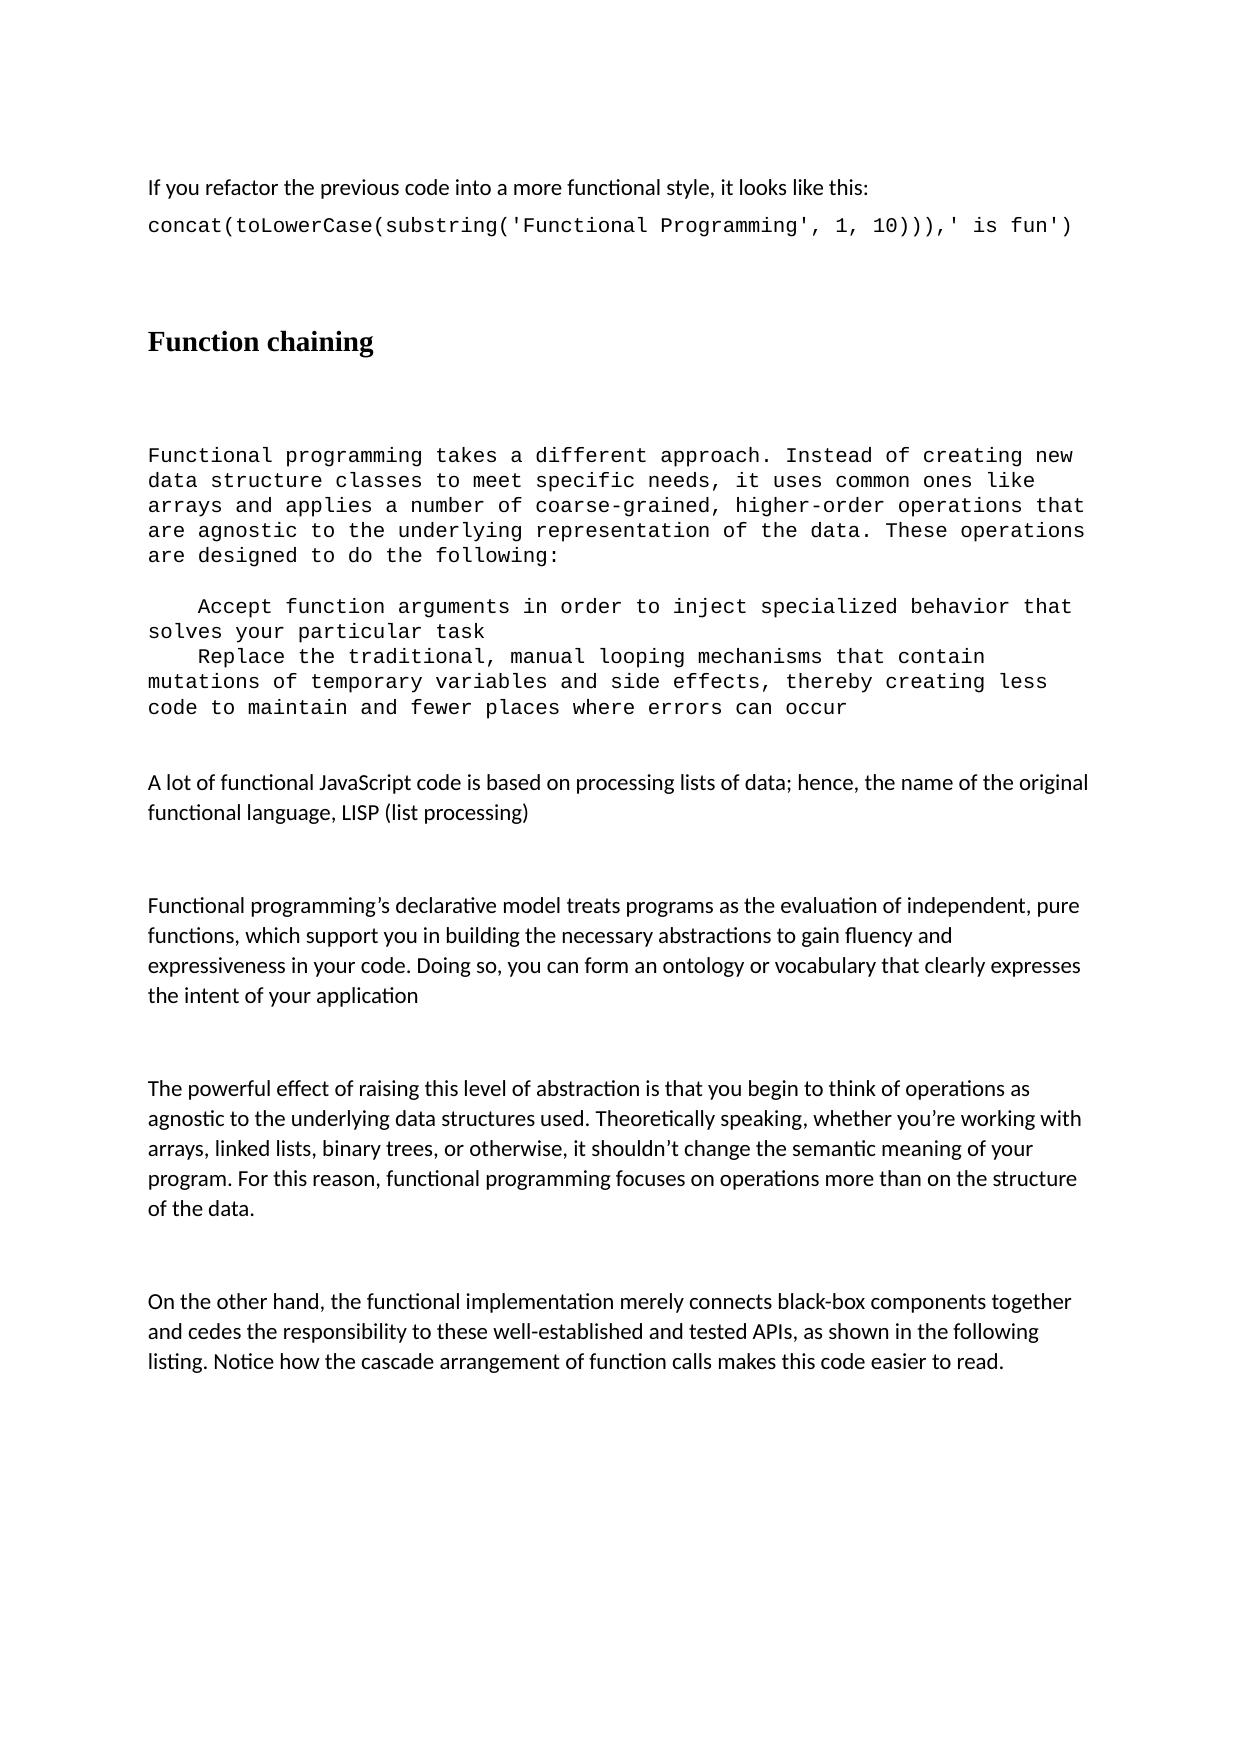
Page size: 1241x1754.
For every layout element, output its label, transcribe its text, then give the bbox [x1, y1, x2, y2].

text A lot of functional JavaScript code is based on processing lists of data; hence, the name of the original functional language, LISP (list processing) [148, 768, 1093, 826]
subtitle Function chaining [148, 324, 1093, 358]
text Functional programming takes a different approach. Instead of creating new data structure classes to meet specific needs, it uses common ones like arrays and applies a number of coarse-grained, higher-order operations that are agnostic to the underlying representation of the data. These operations are designed to do the following: [148, 444, 1093, 569]
text The powerful effect of raising this level of abstraction is that you begin to think of operations as agnostic to the underlying data structures used. Theoretically speaking, whether you’re working with arrays, linked lists, binary trees, or otherwise, it shouldn’t change the semantic meaning of your program. For this reason, functional programming focuses on operations more than on the structure of the data. [148, 1074, 1093, 1222]
text Accept function arguments in order to inject specialized behavior that solves your particular task [148, 596, 1093, 645]
text If you refactor the previous code into a more functional style, it looks like this: [148, 173, 1093, 201]
text On the other hand, the functional implementation merely connects black-box components together and cedes the responsibility to these well-established and tested APIs, as shown in the following listing. Notice how the cascade arrangement of function calls makes this code easier to read. [148, 1287, 1093, 1375]
text Functional programming’s declarative model treats programs as the evaluation of independent, pure functions, which support you in building the necessary abstractions to gain fluency and expressiveness in your code. Doing so, you can form an ontology or vocabulary that clearly expresses the intent of your application [148, 891, 1093, 1009]
text Replace the traditional, manual looping mechanisms that contain mutations of temporary variables and side effects, thereby creating less code to maintain and fewer places where errors can occur [148, 646, 1093, 720]
text concat(toLowerCase(substring('Functional Programming', 1, 10))),' is fun') [148, 215, 1093, 239]
